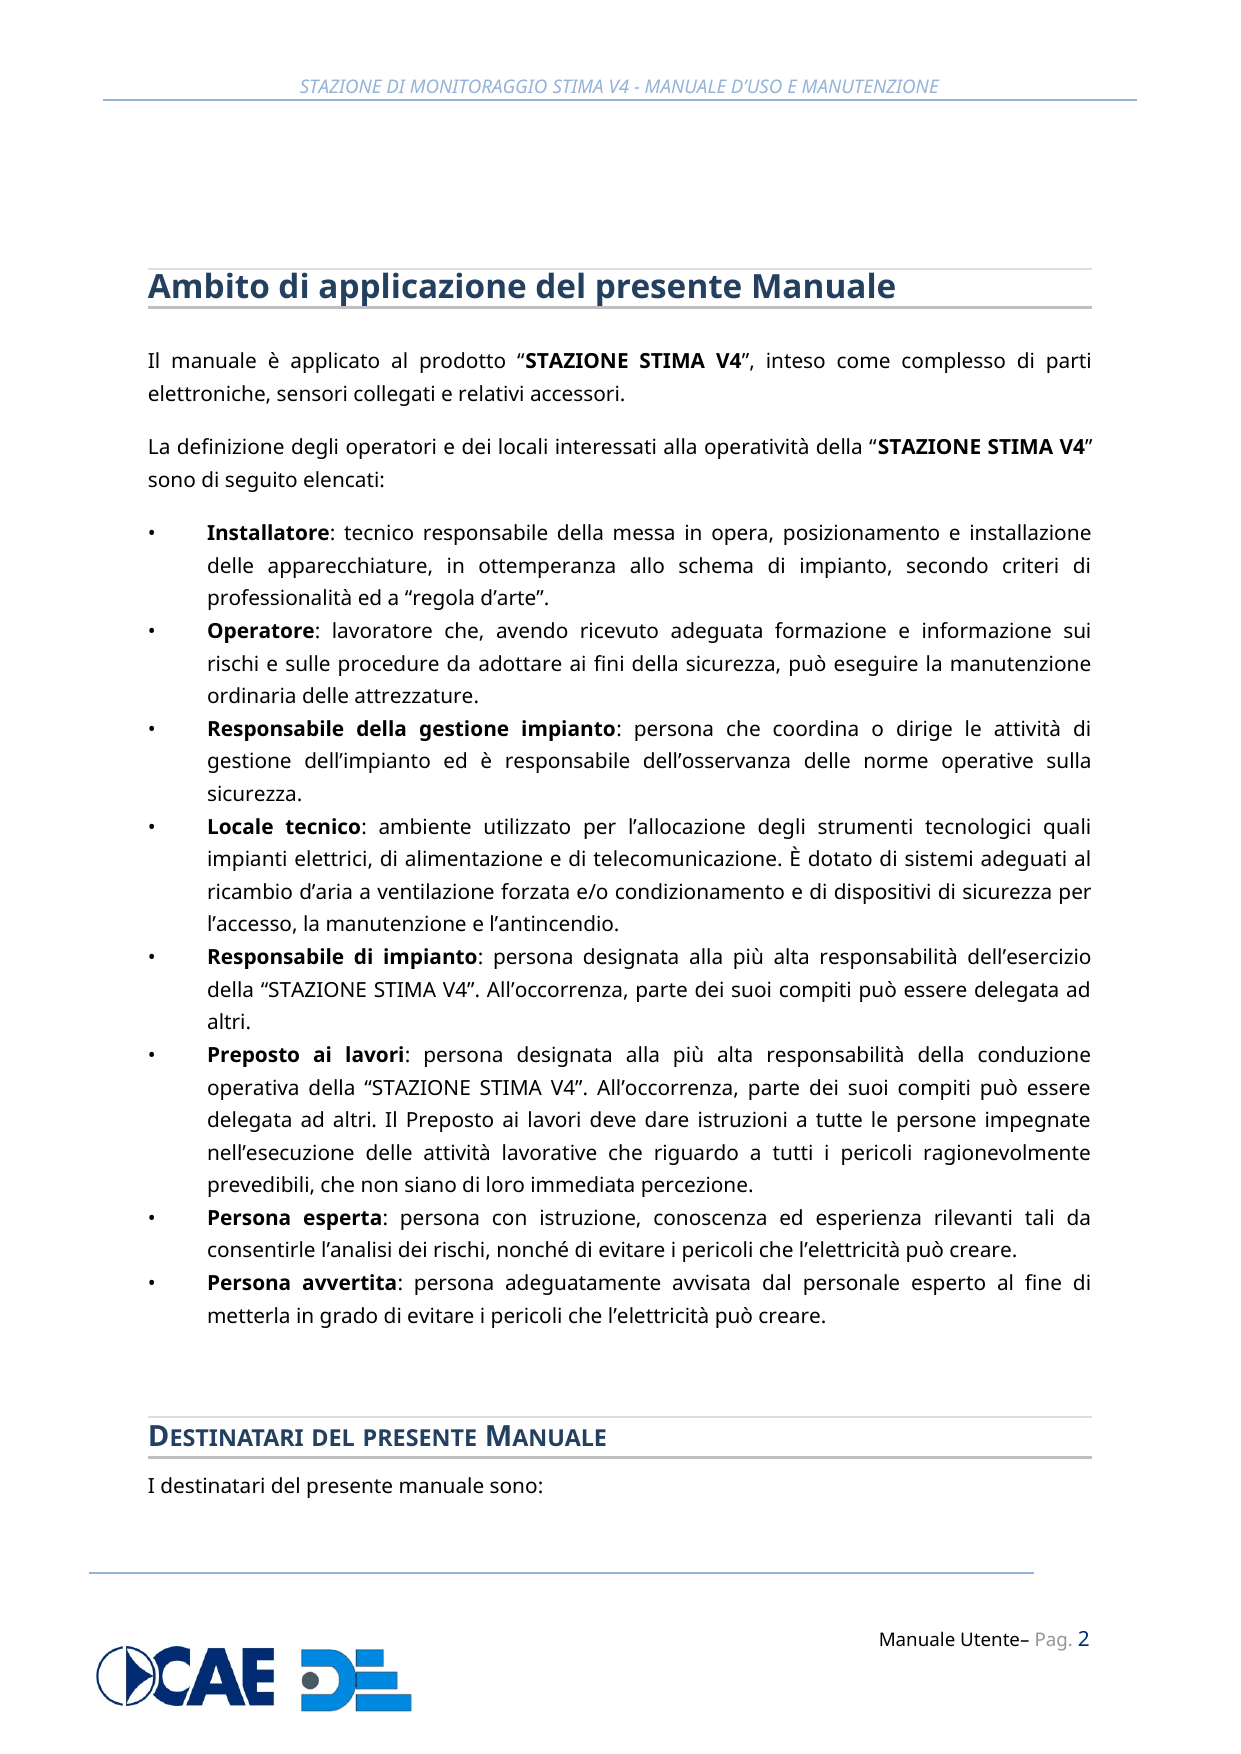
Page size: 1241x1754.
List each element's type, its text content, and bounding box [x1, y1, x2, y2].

list Persona avvertita: persona adeguatamente avvisata dal personale esperto al fine di metterla in grado di evitare i pericoli che l’elettricità può creare. [148, 1268, 1092, 1329]
list Installatore: tecnico responsabile della messa in opera, posizionamento e installazione delle apparecchiature, in ottemperanza allo schema di impianto, secondo criteri di professionalità ed a “regola d’arte”. [148, 518, 1092, 612]
list Responsabile della gestione impianto: persona che coordina o dirige le attività di gestione dell’impianto ed è responsabile dell’osservanza delle norme operative sulla sicurezza. [148, 714, 1092, 808]
subtitle Destinatari del presente Manuale [148, 1418, 1092, 1456]
list Persona esperta: persona con istruzione, conoscenza ed esperienza rilevanti tali da consentirle l’analisi dei rischi, nonché di evitare i pericoli che l’elettricità può creare. [148, 1203, 1092, 1264]
text Il manuale è applicato al prodotto “STAZIONE STIMA V4”, inteso come complesso di parti elettroniche, sensori collegati e relativi accessori. [148, 346, 1092, 407]
text I destinatari del presente manuale sono: [148, 1471, 1092, 1500]
subtitle Ambito di applicazione del presente Manuale [148, 270, 1092, 306]
list Responsabile di impianto: persona designata alla più alta responsabilità dell’esercizio della “STAZIONE STIMA V4”. All’occorrenza, parte dei suoi compiti può essere delegata ad altri. [148, 942, 1092, 1036]
list Locale tecnico: ambiente utilizzato per l’allocazione degli strumenti tecnologici quali impianti elettrici, di alimentazione e di telecomunicazione. È dotato di sistemi adeguati al ricambio d’aria a ventilazione forzata e/o condizionamento e di dispositivi di sicurezza per l’accesso, la manutenzione e l’antincendio. [148, 812, 1092, 938]
text La definizione degli operatori e dei locali interessati alla operatività della “STAZIONE STIMA V4” sono di seguito elencati: [148, 432, 1092, 493]
list Preposto ai lavori: persona designata alla più alta responsabilità della conduzione operativa della “STAZIONE STIMA V4”. All’occorrenza, parte dei suoi compiti può essere delegata ad altri. Il Preposto ai lavori deve dare istruzioni a tutte le persone impegnate nell’esecuzione delle attività lavorative che riguardo a tutti i pericoli ragionevolmente prevedibili, che non siano di loro immediata percezione. [148, 1040, 1092, 1199]
list Operatore: lavoratore che, avendo ricevuto adeguata formazione e informazione sui rischi e sulle procedure da adottare ai fini della sicurezza, può eseguire la manutenzione ordinaria delle attrezzature. [148, 616, 1092, 710]
